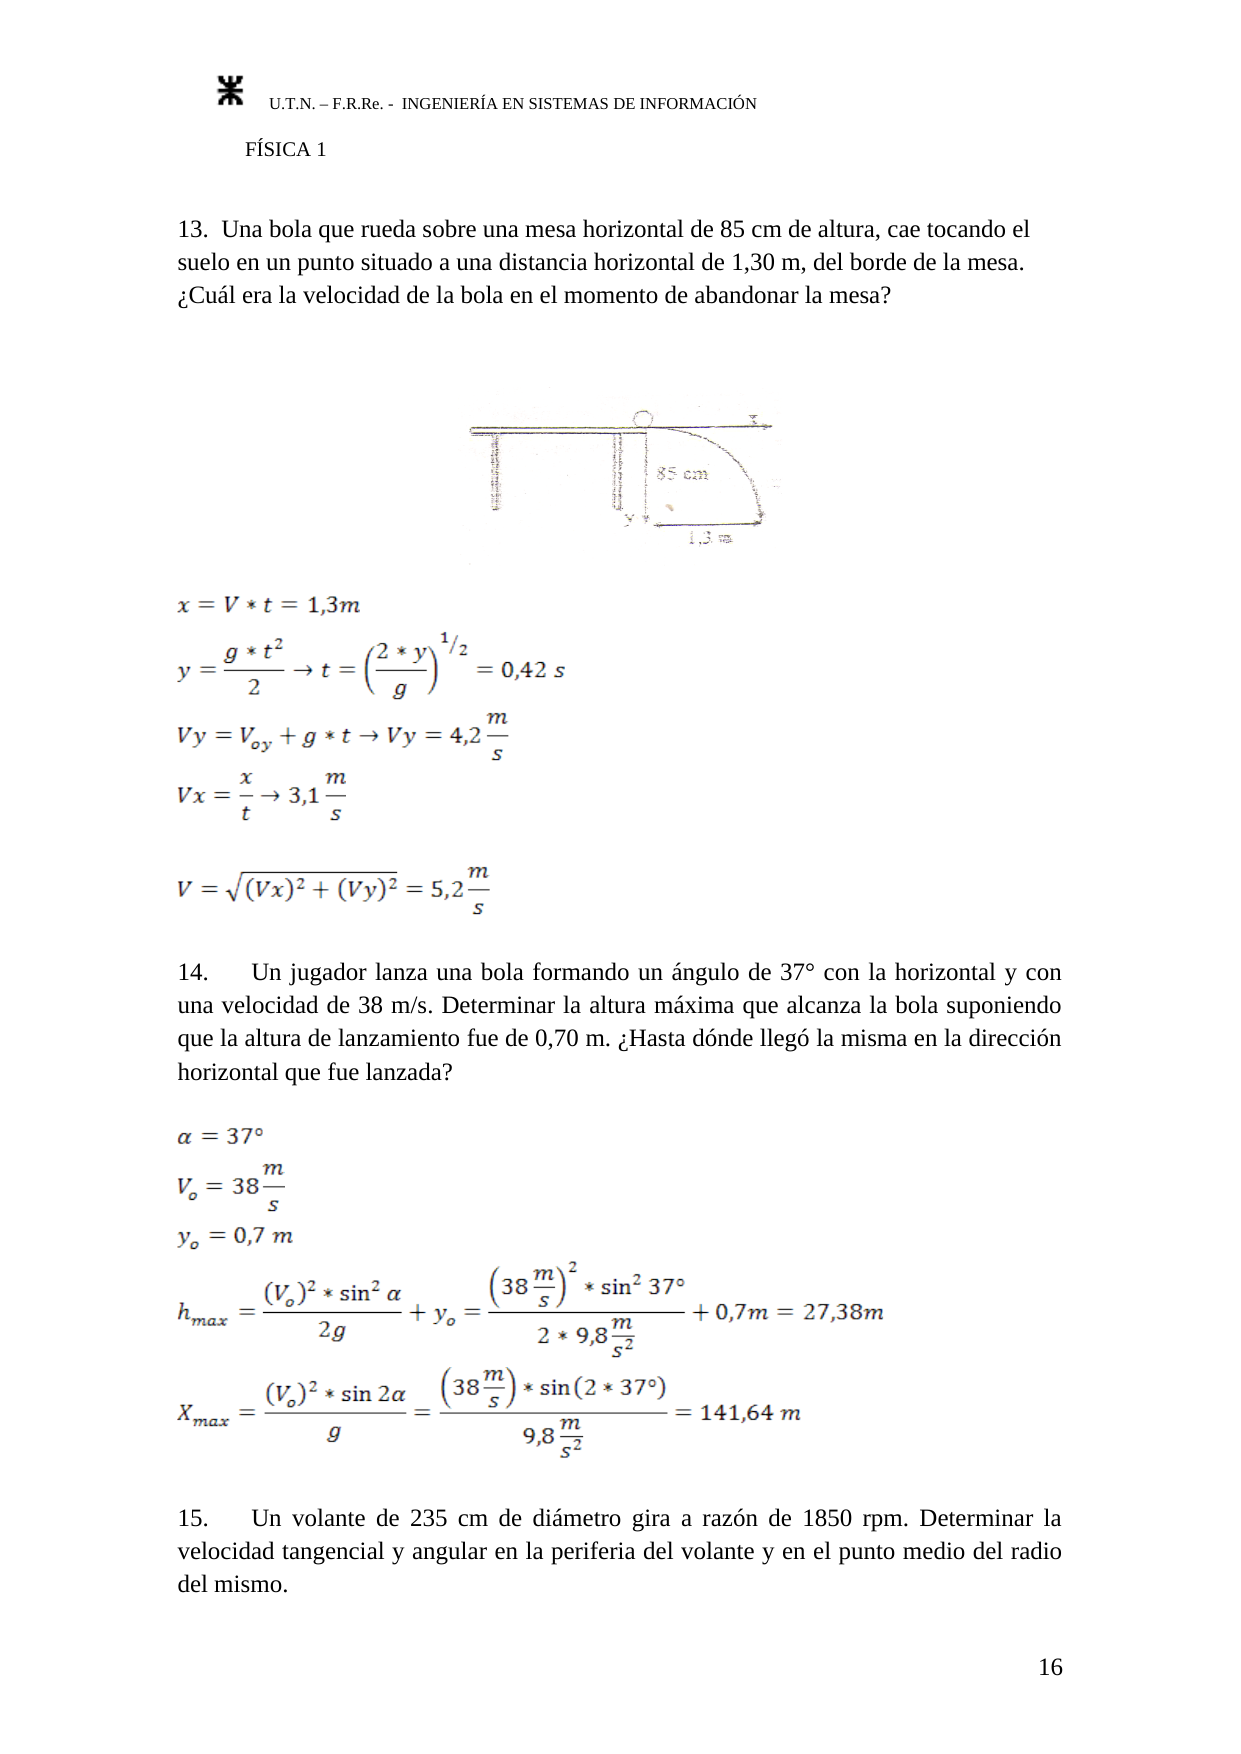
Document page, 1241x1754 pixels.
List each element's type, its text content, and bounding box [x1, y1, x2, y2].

picture [177, 629, 565, 706]
picture [177, 1221, 293, 1256]
text 13. Una bola que rueda sobre una mesa horizontal de 85 cm de altura, cae tocando el suelo en un punto situado a una distancia horizontal de 1,30 m, del borde de la mesa. ¿Cuál era la velocidad de la bola en el momento de abandonar la mesa? [177, 214, 1063, 309]
text 15. Un volante de 235 cm de diámetro gira a razón de 1850 rpm. Determinar la velocidad tangencial y angular en la periferia del volante y en el punto medio del radio del mismo. [177, 1503, 1063, 1598]
picture [177, 1260, 884, 1364]
picture [177, 864, 490, 921]
picture [177, 1161, 285, 1218]
picture [177, 1367, 801, 1466]
picture [177, 591, 360, 626]
picture [177, 1122, 263, 1157]
picture [177, 710, 509, 767]
picture [177, 770, 346, 827]
text 14. Un jugador lanza una bola formando un ángulo de 37° con la horizontal y con una velocidad de 38 m/s. Determinar la altura máxima que alcanza la bola suponiendo que la altura de lanzamiento fue de 0,70 m. ¿Hasta dónde llegó la misma en la dirección horizontal que fue lanzada? [177, 957, 1063, 1085]
picture [458, 387, 783, 566]
